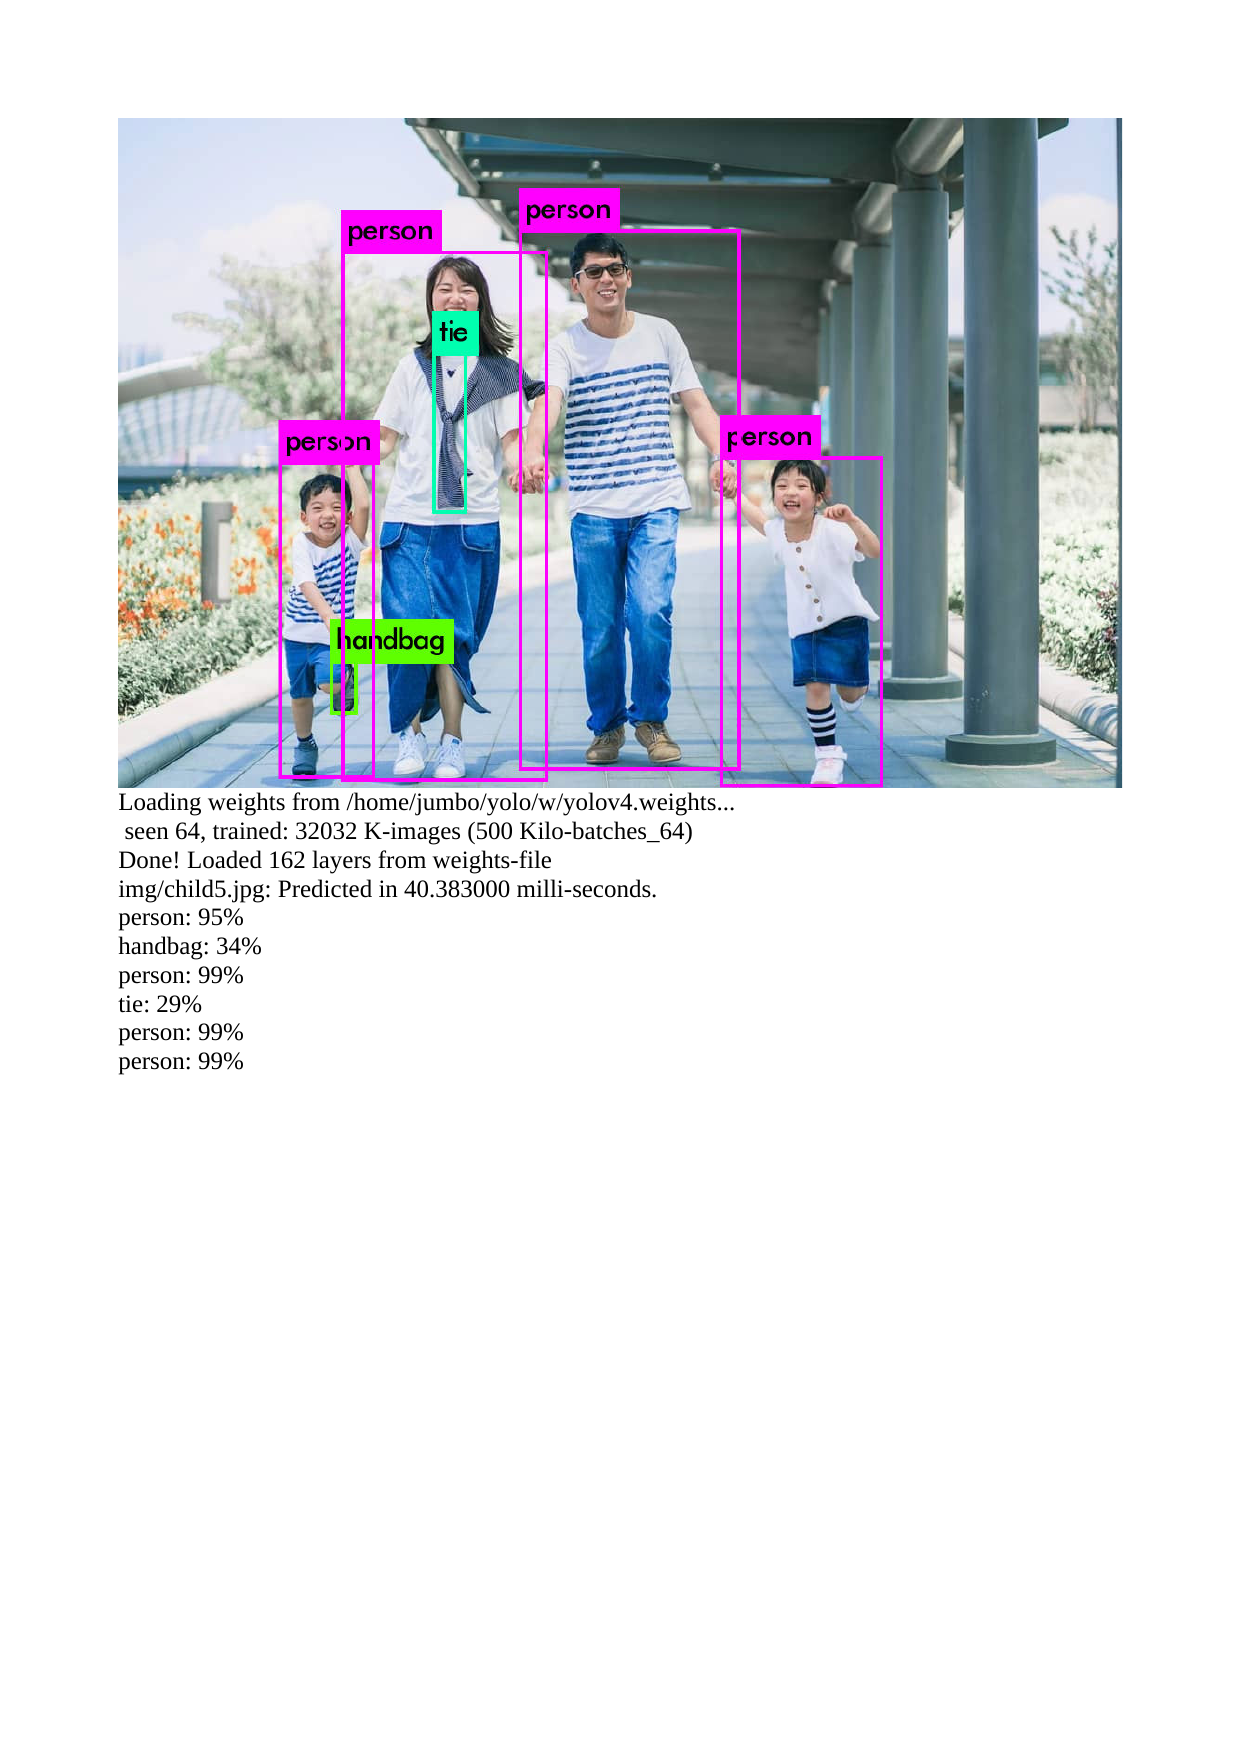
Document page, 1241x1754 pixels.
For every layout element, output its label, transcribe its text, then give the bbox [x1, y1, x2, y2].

text img/child5.jpg: Predicted in 40.383000 milli-seconds. [118, 874, 1122, 902]
picture [118, 118, 1123, 788]
text handbag: 34% [118, 931, 1122, 960]
text Loading weights from /home/jumbo/yolo/w/yolov4.weights... [118, 788, 1122, 816]
text seen 64, trained: 32032 K-images (500 Kilo-batches_64) [118, 816, 1122, 845]
text person: 99% [118, 1017, 1122, 1046]
text person: 95% [118, 902, 1122, 931]
text tie: 29% [118, 989, 1122, 1017]
text Done! Loaded 162 layers from weights-file [118, 845, 1122, 874]
text person: 99% [118, 1046, 1122, 1075]
text person: 99% [118, 960, 1122, 989]
